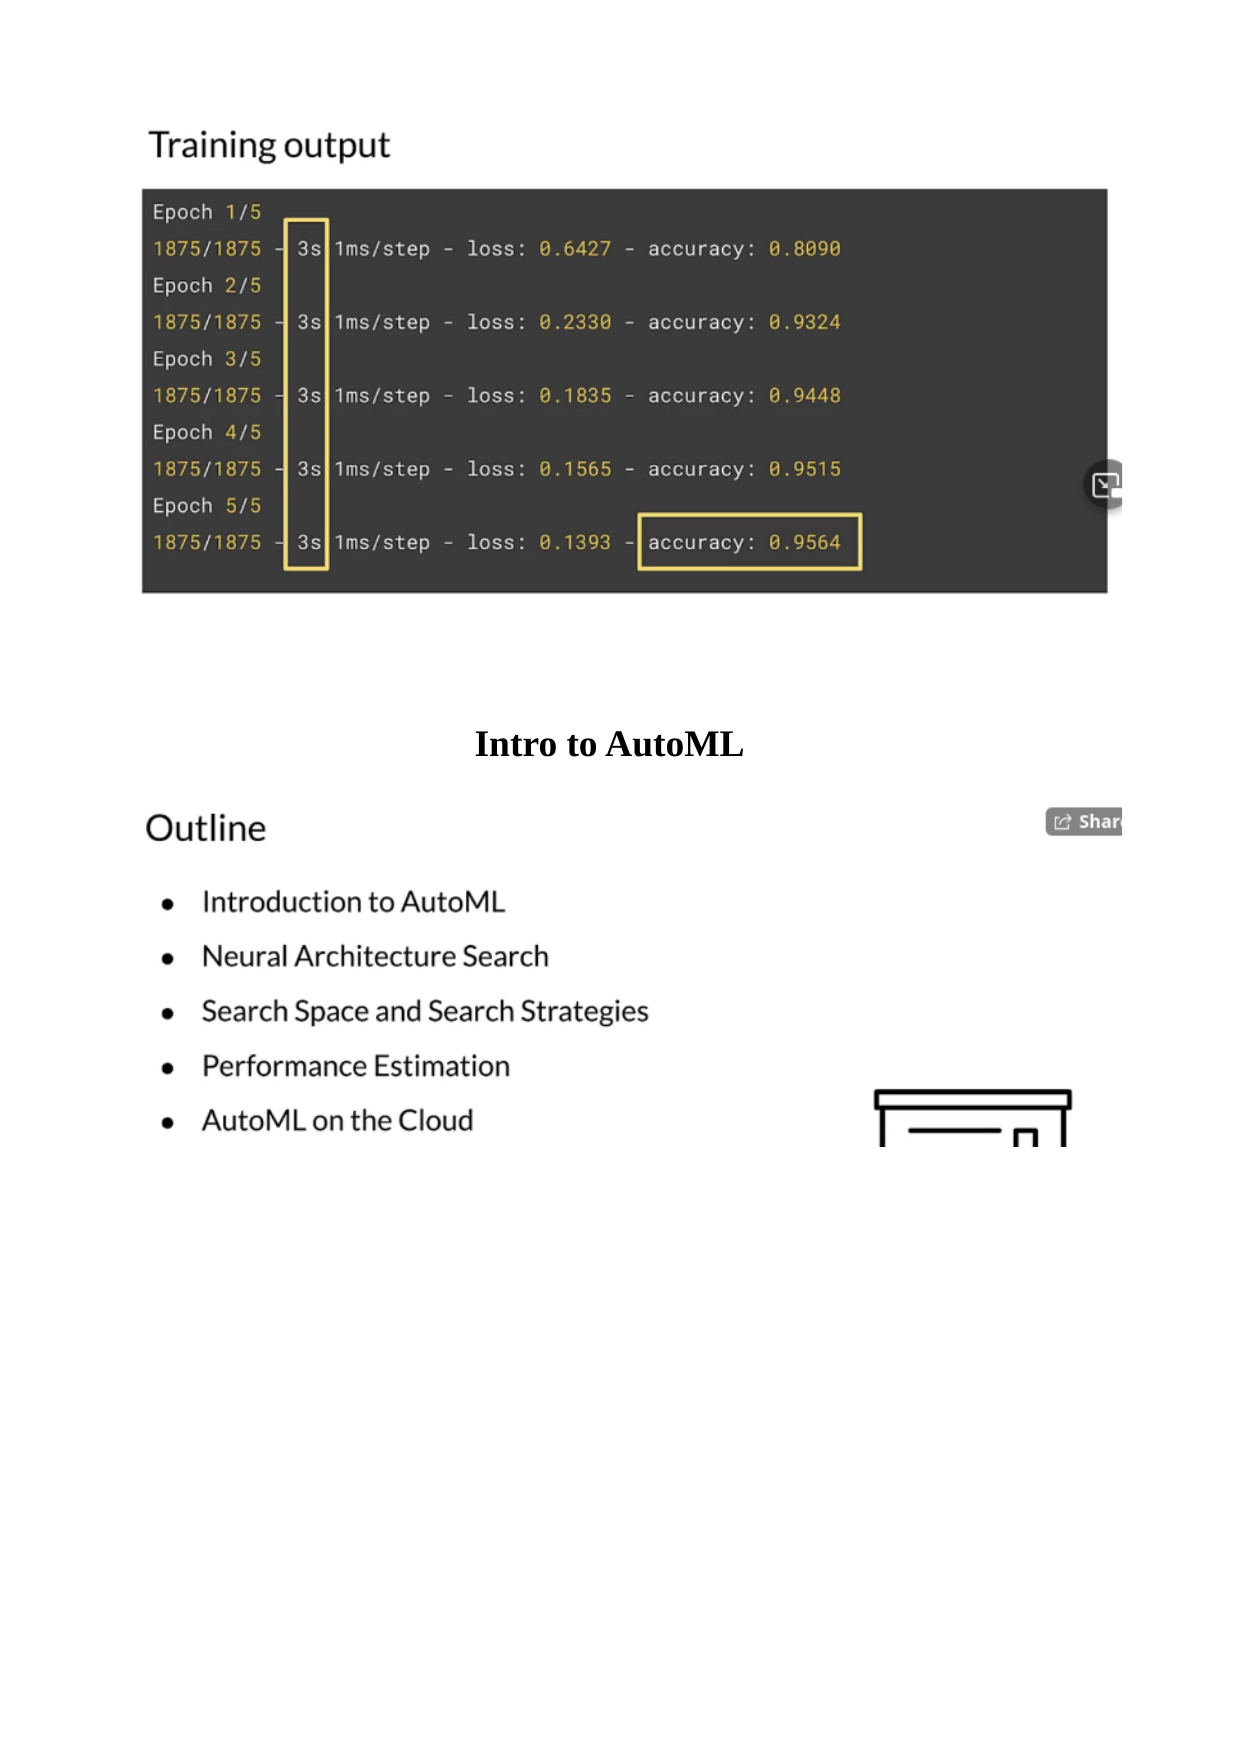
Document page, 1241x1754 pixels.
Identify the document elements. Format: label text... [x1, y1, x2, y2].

picture [118, 118, 1123, 610]
picture [118, 805, 1123, 1147]
subtitle Intro to AutoML [118, 721, 1122, 764]
